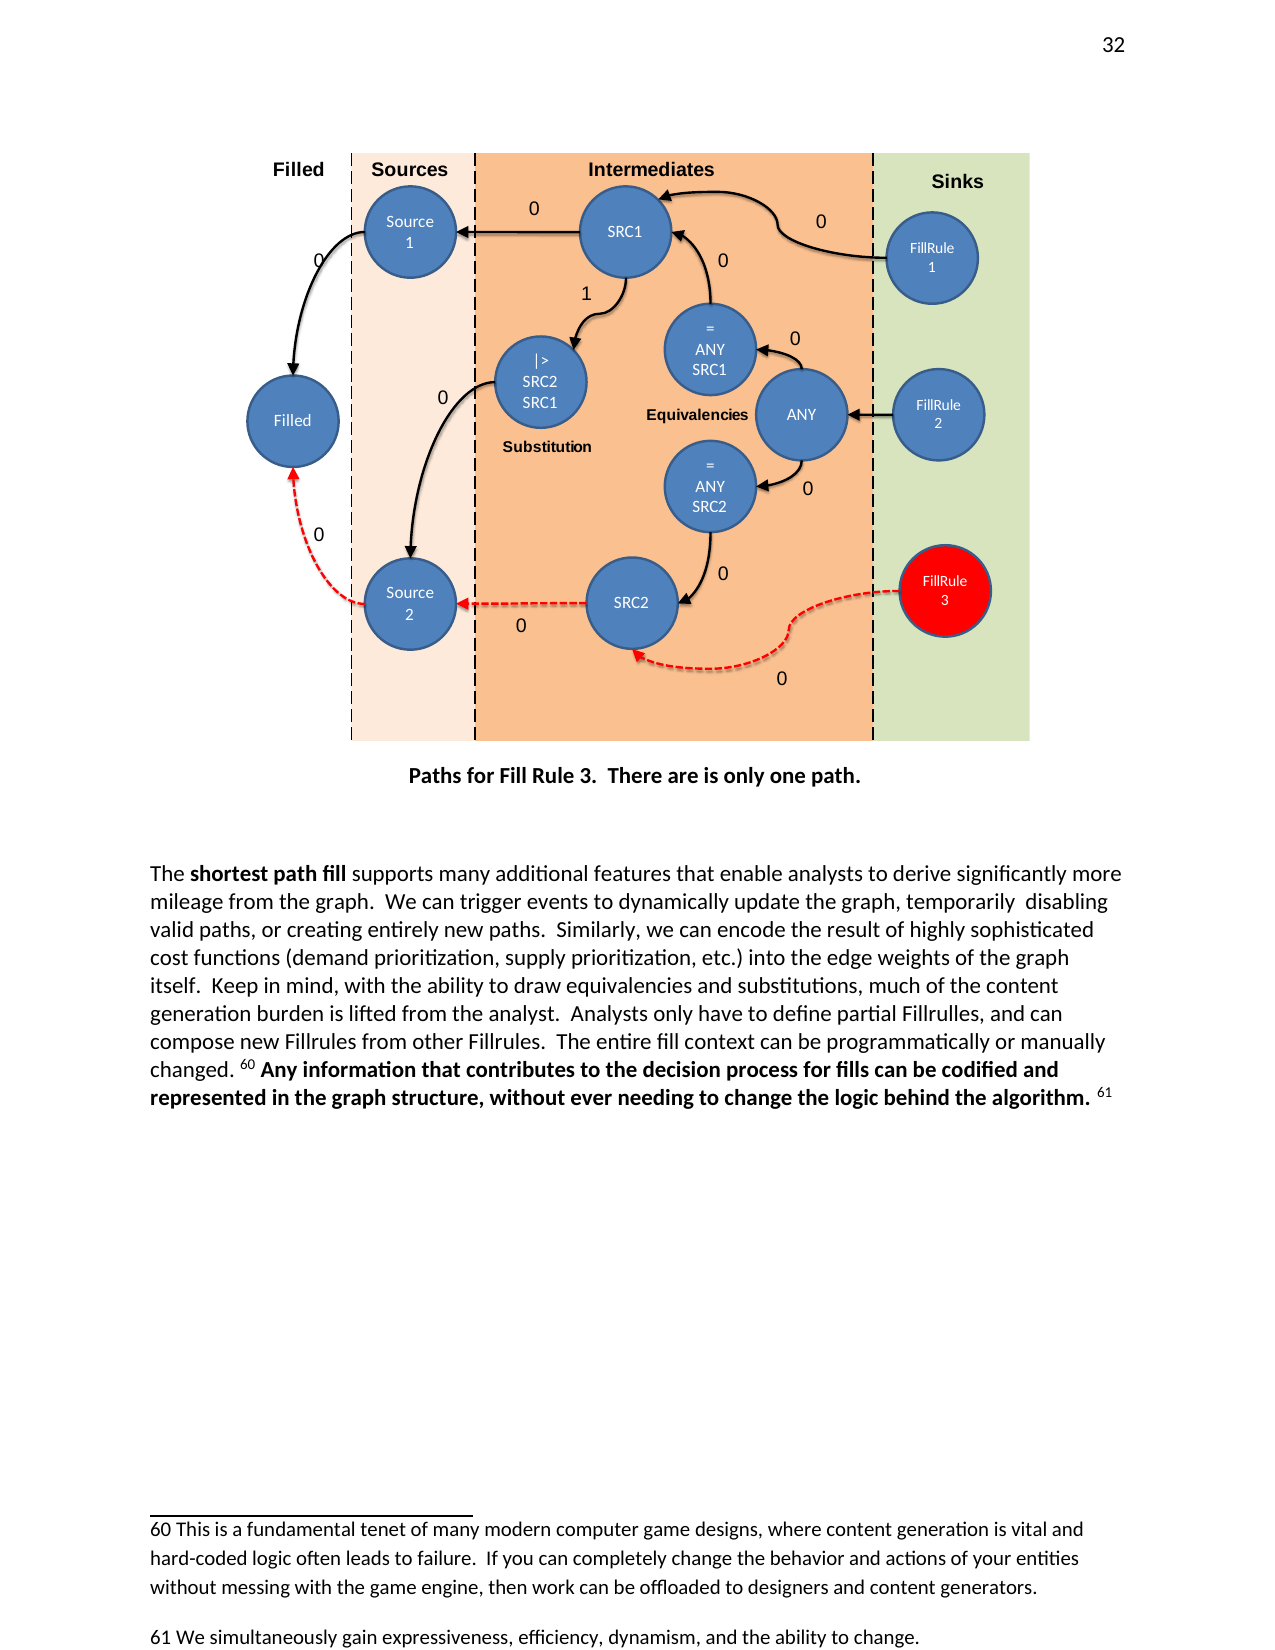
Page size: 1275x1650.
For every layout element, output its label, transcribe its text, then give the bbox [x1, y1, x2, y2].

text We simultaneously gain expressiveness, efficiency, dynamism, and the ability to change. [150, 1624, 1125, 1650]
text Paths for Fill Rule 3. There are is only one path. [150, 761, 1125, 789]
text This is a fundamental tenet of many modern computer game designs, where content generation is vital and hard-coded logic often leads to failure. If you can completely change the behavior and actions of your entities without messing with the game engine, then work can be offloaded to designers and content generators. [150, 1516, 1125, 1600]
text The shortest path fill supports many additional features that enable analysts to derive significantly more mileage from the graph. We can trigger events to dynamically update the graph, temporarily disabling valid paths, or creating entirely new paths. Similarly, we can encode the result of highly sophisticated cost functions (demand prioritization, supply prioritization, etc.) into the edge weights of the graph itself. Keep in mind, with the ability to draw equivalencies and substitutions, much of the content generation burden is lifted from the analyst. Analysts only have to define partial Fillrulles, and can compose new Fillrules from other Fillrules. The entire fill context can be programmatically or manually changed. Any information that contributes to the decision process for fills can be codified and represented in the graph structure, without ever needing to change the logic behind the algorithm. [150, 859, 1125, 1111]
